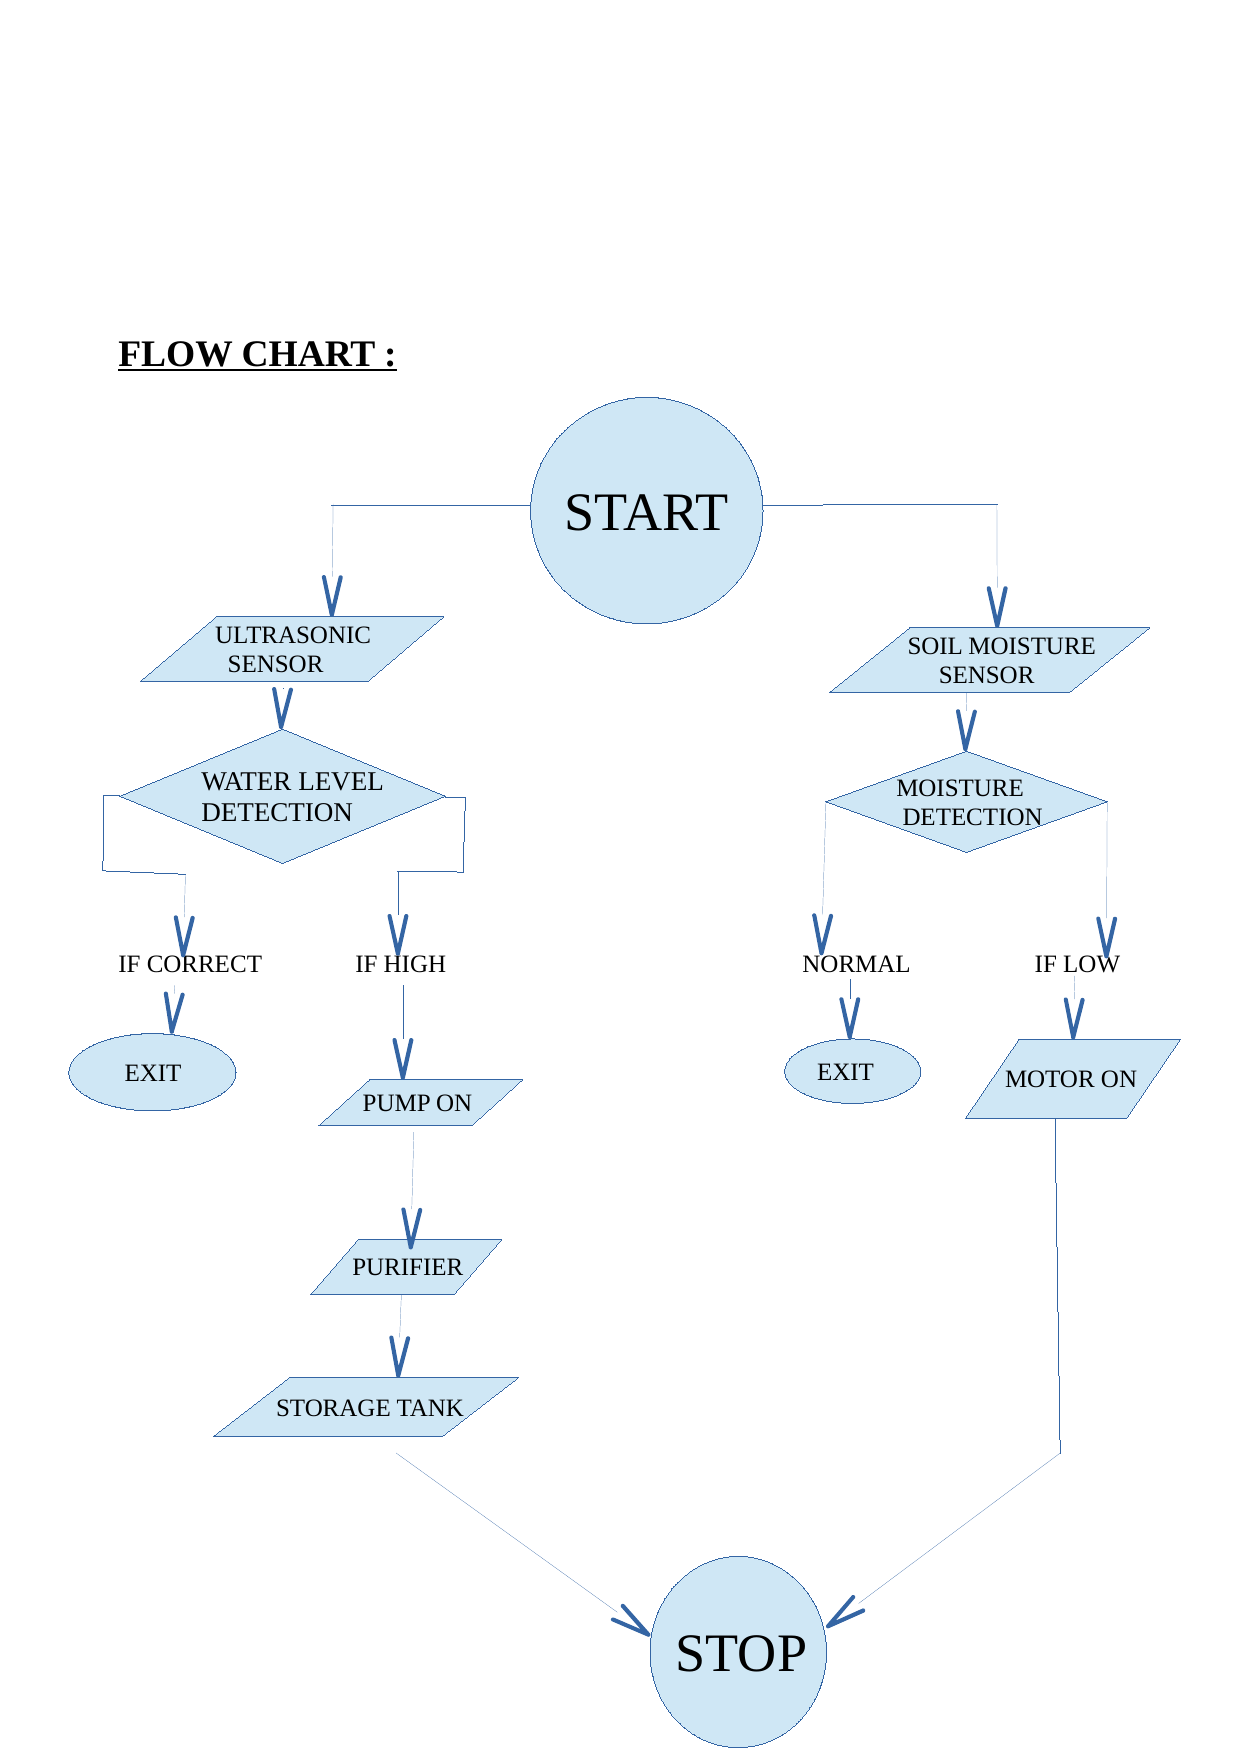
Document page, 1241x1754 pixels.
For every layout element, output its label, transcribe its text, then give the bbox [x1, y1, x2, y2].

text FLOW CHART : [118, 331, 1122, 374]
text IF CORRECT IF HIGH NORMAL IF LOW [118, 949, 1122, 978]
